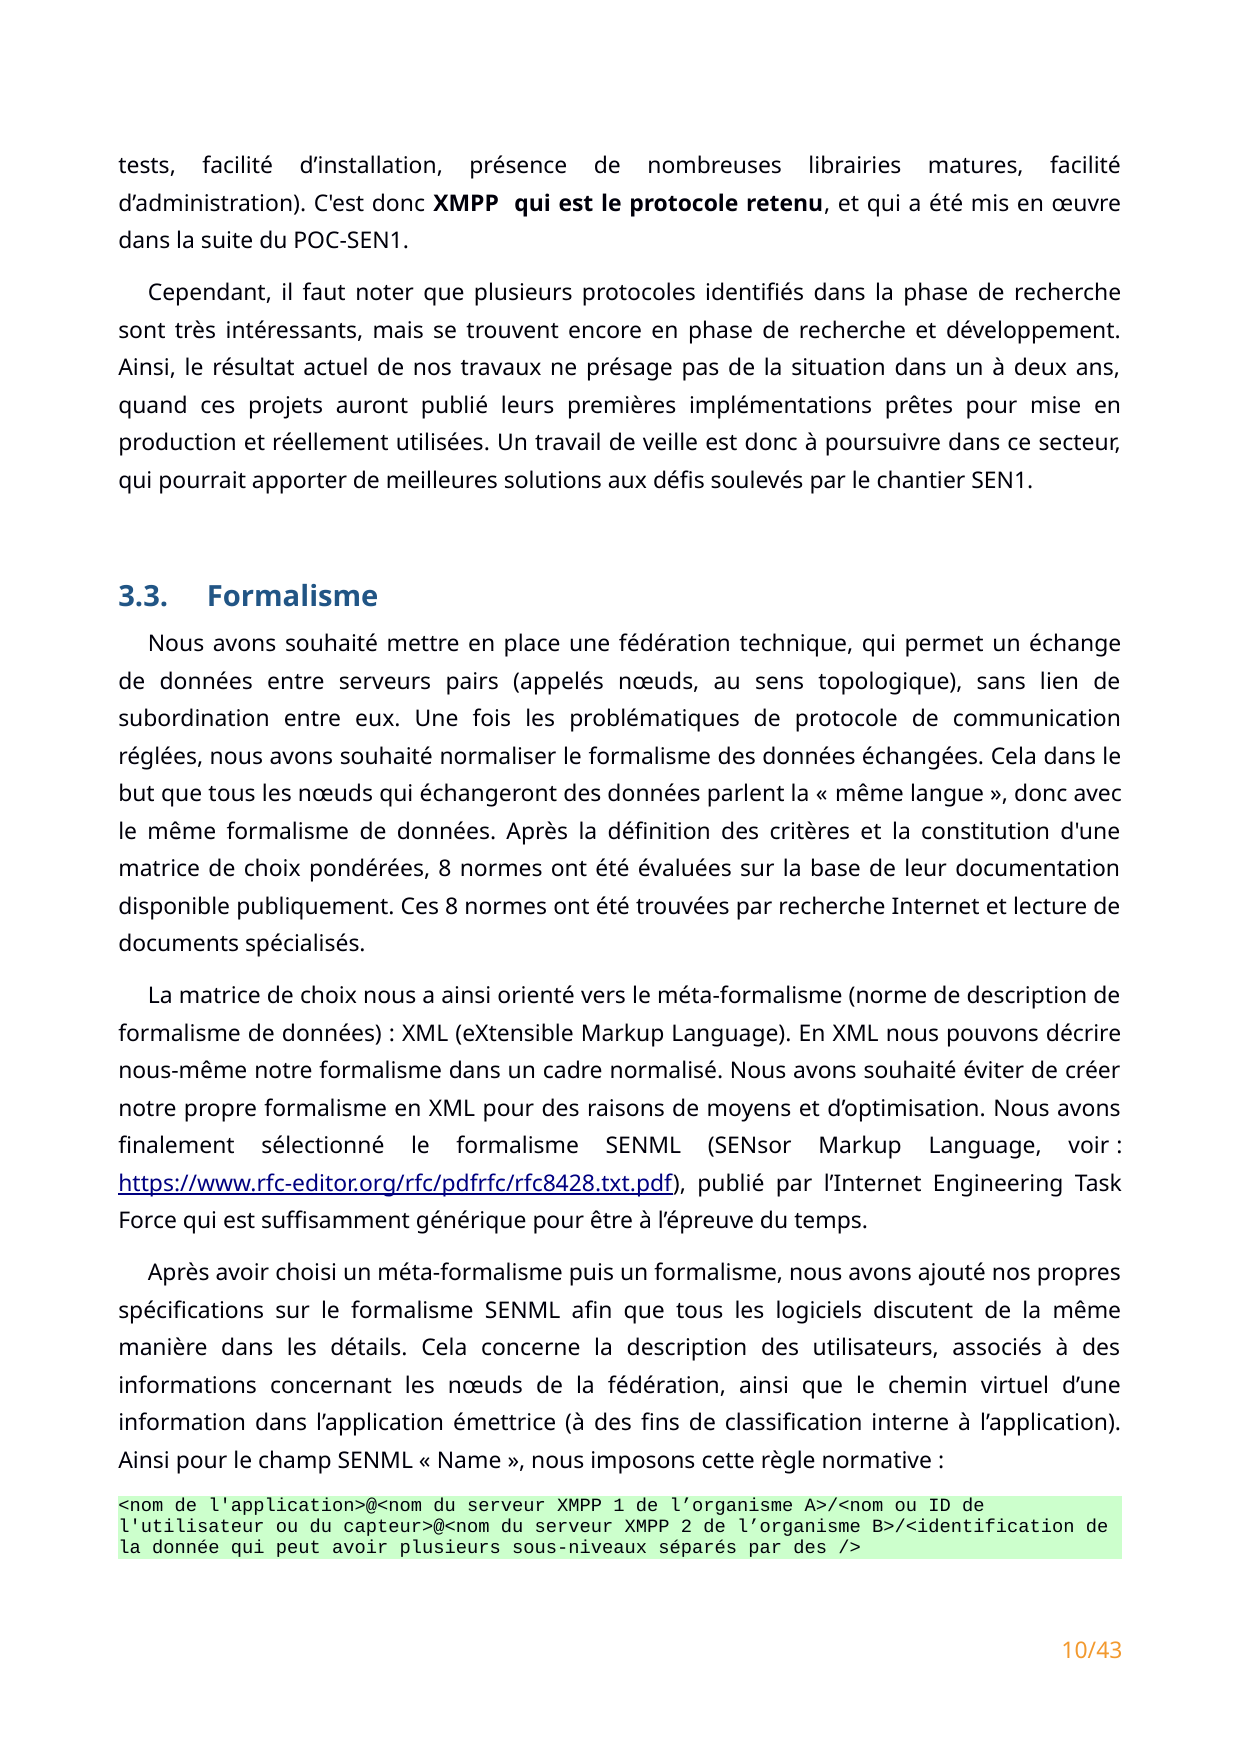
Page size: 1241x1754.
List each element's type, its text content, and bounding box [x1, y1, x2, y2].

text Cependant, il faut noter que plusieurs protocoles identifiés dans la phase de recherche sont très intéressants, mais se trouvent encore en phase de recherche et développement. Ainsi, le résultat actuel de nos travaux ne présage pas de la situation dans un à deux ans, quand ces projets auront publié leurs premières implémentations prêtes pour mise en production et réellement utilisées. Un travail de veille est donc à poursuivre dans ce secteur, qui pourrait apporter de meilleures solutions aux défis soulevés par le chantier SEN1. [118, 276, 1122, 495]
text Après avoir choisi un méta-formalisme puis un formalisme, nous avons ajouté nos propres spécifications sur le formalisme SENML afin que tous les logiciels discutent de la même manière dans les détails. Cela concerne la description des utilisateurs, associés à des informations concernant les nœuds de la fédération, ainsi que le chemin virtuel d’une information dans l’application émettrice (à des fins de classification interne à l’application). Ainsi pour le champ SENML « Name », nous imposons cette règle normative : [118, 1256, 1122, 1475]
text La matrice de choix nous a ainsi orienté vers le méta-formalisme (norme de description de formalisme de données) : XML (eXtensible Markup Language). En XML nous pouvons décrire nous-même notre formalisme dans un cadre normalisé. Nous avons souhaité éviter de créer notre propre formalisme en XML pour des raisons de moyens et d’optimisation. Nous avons finalement sélectionné le formalisme SENML (SENsor Markup Language, voir : https://www.rfc-editor.org/rfc/pdfrfc/rfc8428.txt.pdf), publié par l’Internet Engineering Task Force qui est suffisamment générique pour être à l’épreuve du temps. [118, 979, 1122, 1235]
subtitle Formalisme [118, 575, 1122, 615]
text Nous avons souhaité mettre en place une fédération technique, qui permet un échange de données entre serveurs pairs (appelés nœuds, au sens topologique), sans lien de subordination entre eux. Une fois les problématiques de protocole de communication réglées, nous avons souhaité normaliser le formalisme des données échangées. Cela dans le but que tous les nœuds qui échangeront des données parlent la « même langue », donc avec le même formalisme de données. Après la définition des critères et la constitution d'une matrice de choix pondérées, 8 normes ont été évaluées sur la base de leur documentation disponible publiquement. Ces 8 normes ont été trouvées par recherche Internet et lecture de documents spécialisés. [118, 627, 1122, 958]
text <nom de l'application>@<nom du serveur XMPP 1 de l’organisme A>/<nom ou ID de l'utilisateur ou du capteur>@<nom du serveur XMPP 2 de l’organisme B>/<identification de la donnée qui peut avoir plusieurs sous-niveaux séparés par des /> [118, 1496, 1122, 1559]
text tests, facilité d’installation, présence de nombreuses librairies matures, facilité d’administration). C'est donc XMPP qui est le protocole retenu, et qui a été mis en œuvre dans la suite du POC-SEN1. [118, 149, 1122, 256]
